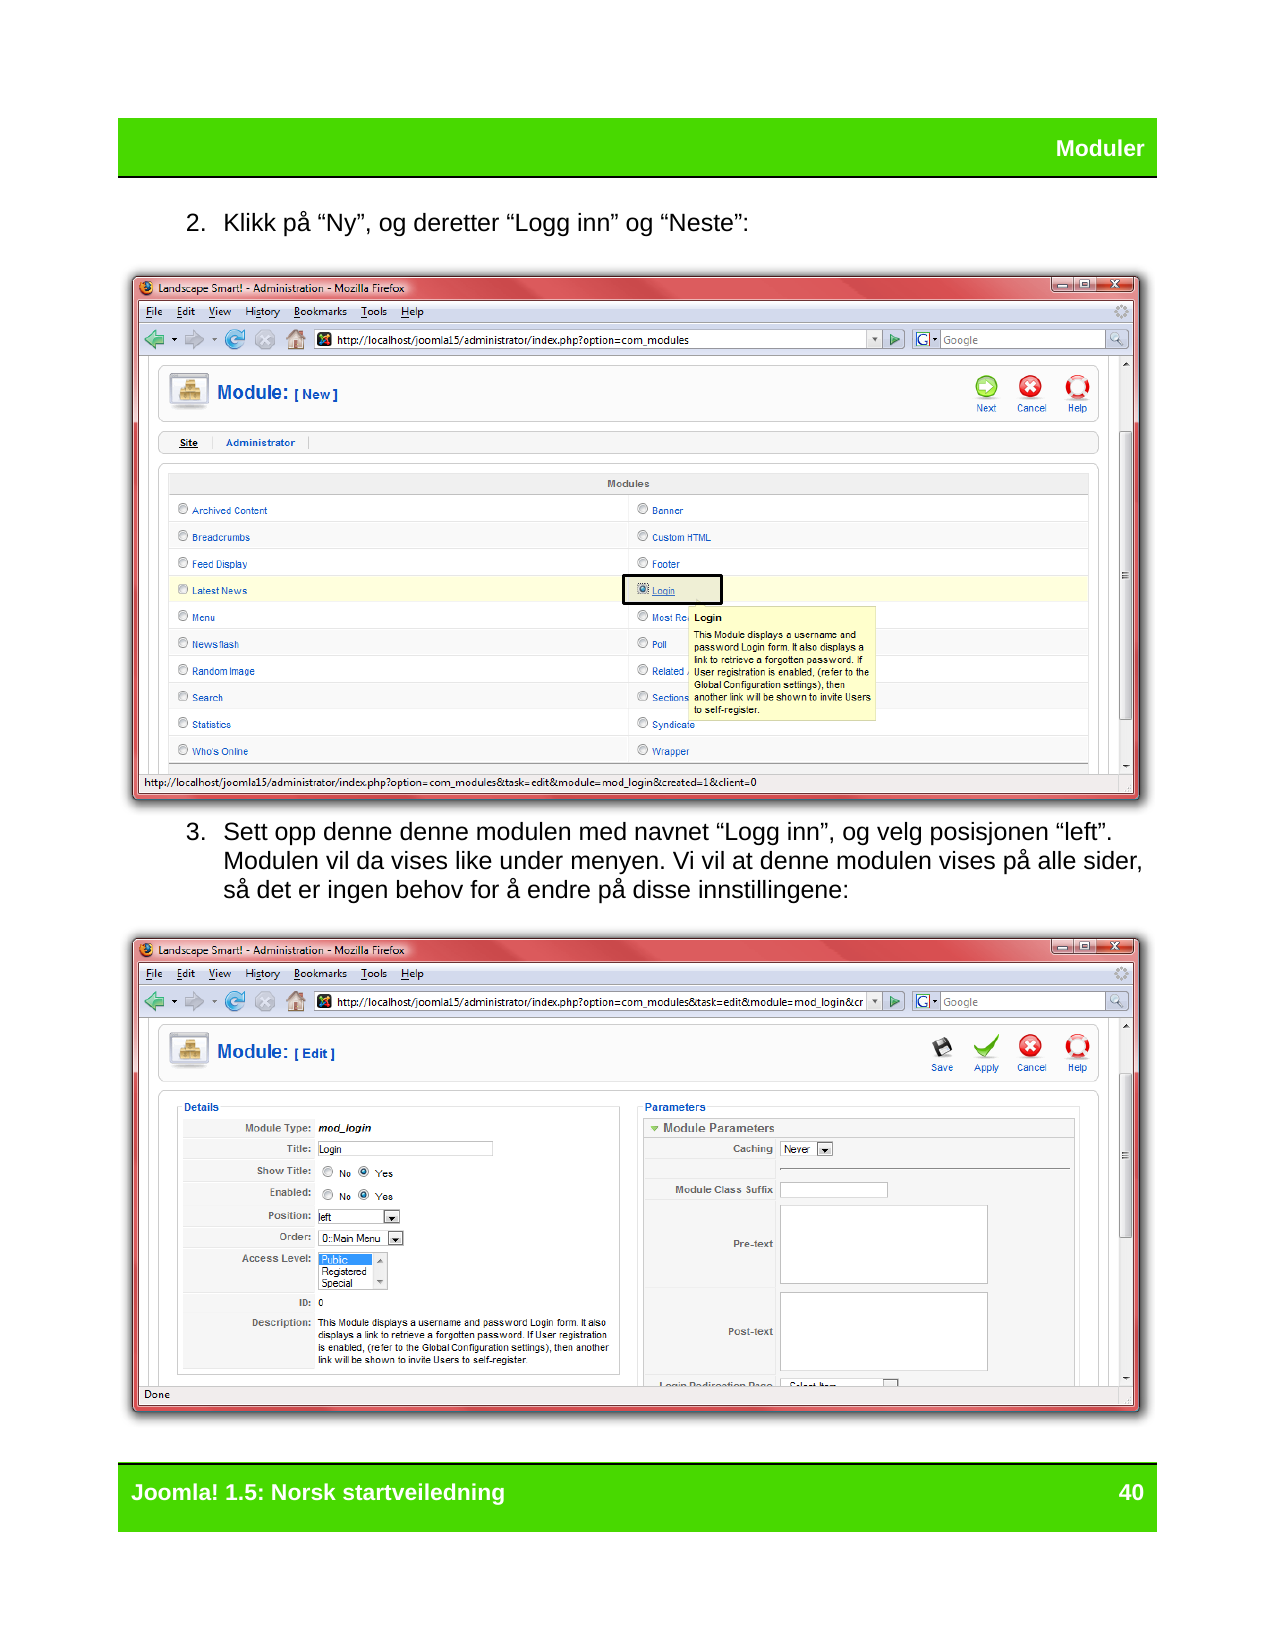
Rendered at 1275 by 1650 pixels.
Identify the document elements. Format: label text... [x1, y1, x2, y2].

list Sett opp denne denne modulen med navnet “Logg inn”, og velg posisjonen “left”. Modulen vil da vises like under menyen. Vi vil at denne modulen vises på alle sider, så det er ingen behov for å endre på disse innstillingene: [186, 817, 1157, 903]
picture [119, 925, 1156, 1428]
list Klikk på “Ny”, og deretter “Logg inn” og “Neste”: [186, 208, 1157, 237]
picture [119, 263, 1156, 816]
list [186, 249, 1157, 262]
